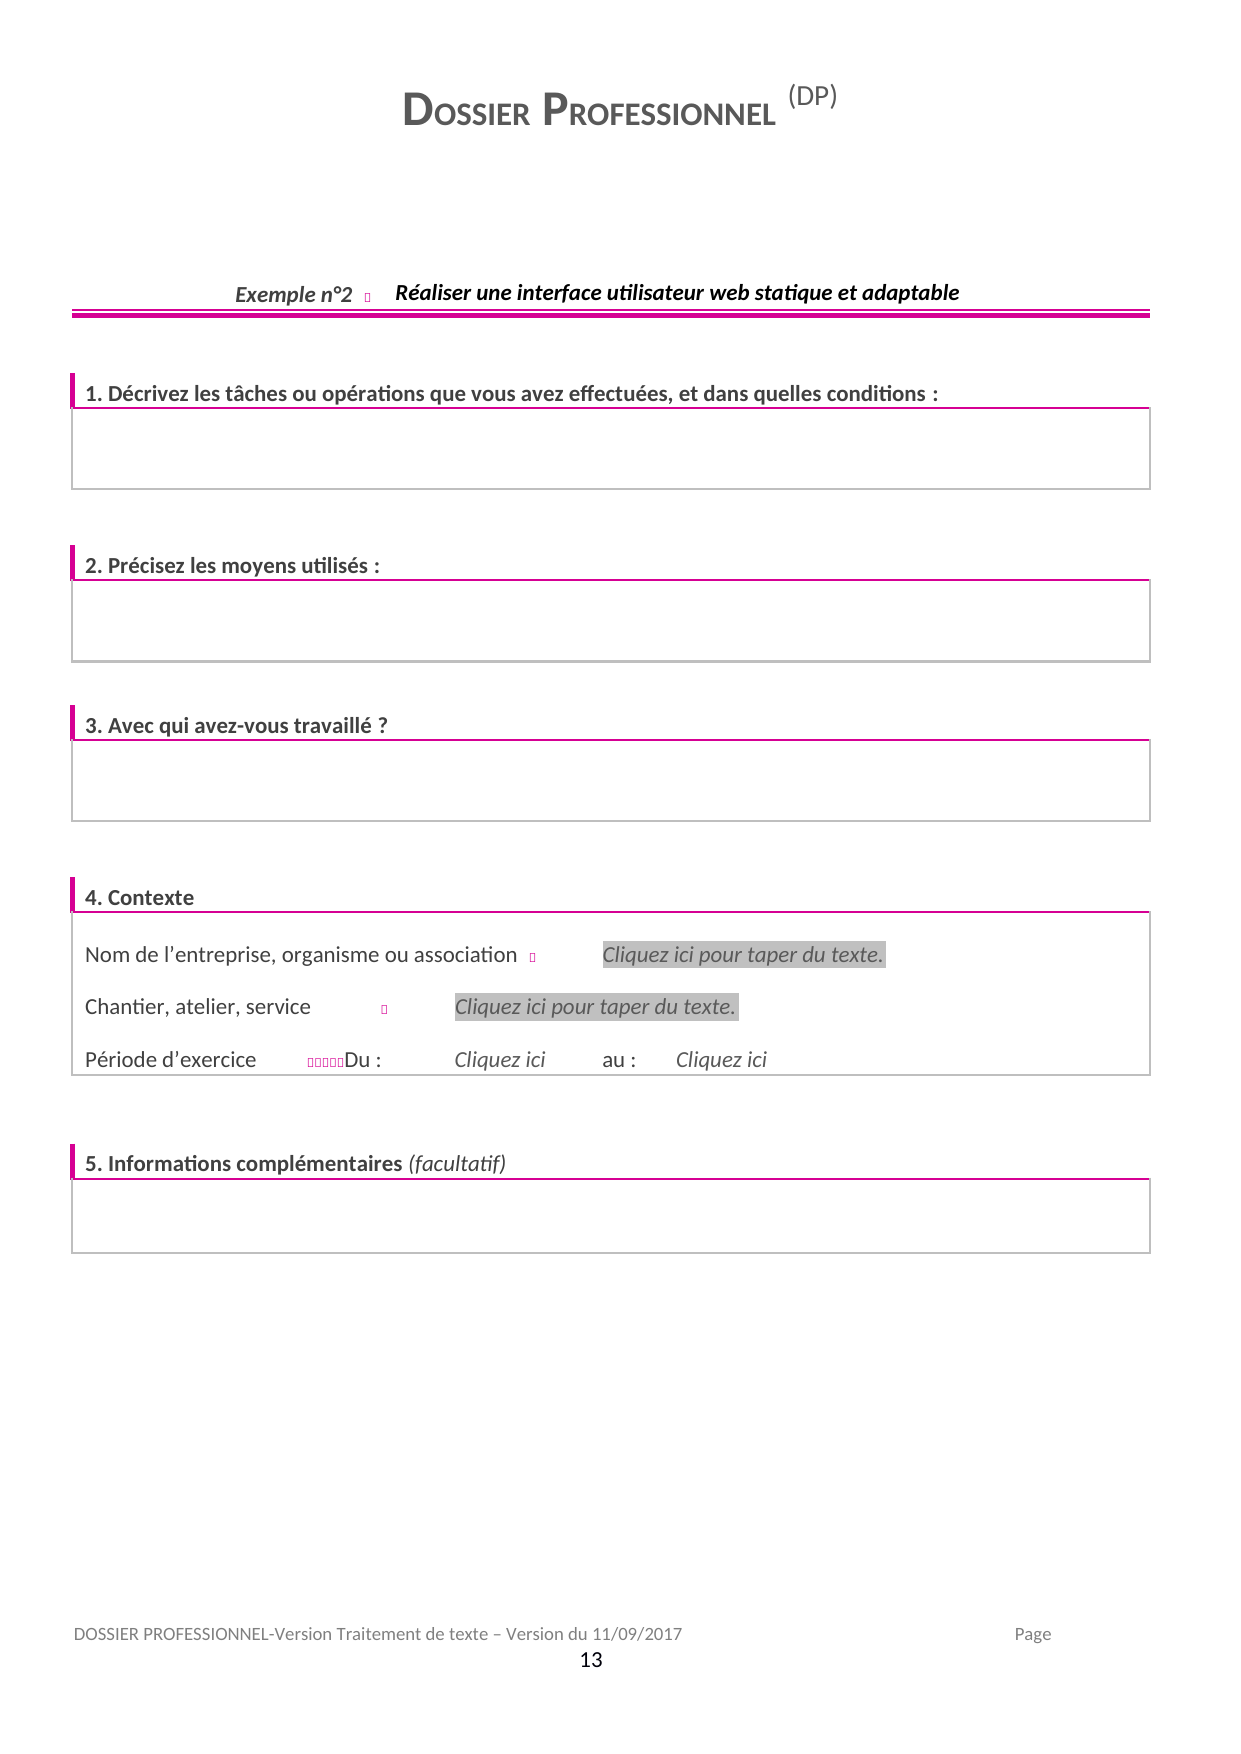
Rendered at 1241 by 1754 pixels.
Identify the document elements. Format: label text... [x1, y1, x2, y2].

table_cell Chantier, atelier, service  [73, 974, 442, 1027]
table_cell [72, 1110, 1091, 1143]
table_cell [73, 603, 1149, 639]
table_cell [576, 913, 1149, 934]
table_cell [72, 490, 1091, 524]
table_cell [72, 352, 1150, 373]
table_cell [73, 1194, 1149, 1231]
table_cell [1091, 1144, 1150, 1177]
table_cell 4. Contexte [75, 877, 1150, 911]
table_cell [1091, 822, 1150, 856]
table_cell Nom de l’entreprise, organisme ou association  [73, 935, 576, 974]
table_cell [73, 409, 1149, 430]
table_cell [1091, 1110, 1150, 1143]
table_cell [73, 467, 1149, 488]
table_header Réaliser une interface utilisateur web statique et adaptable [382, 260, 1150, 308]
table_cell [73, 913, 576, 934]
table_cell [72, 524, 1150, 545]
table_cell [73, 1231, 1149, 1252]
table_cell [73, 1180, 1149, 1194]
table_cell [73, 430, 1149, 467]
table_cell Cliquez ici pour taper du texte. [576, 935, 1149, 974]
table_cell 2. Précisez les moyens utilisés : [75, 545, 1150, 579]
table_cell [72, 856, 1150, 877]
table_cell [73, 799, 1149, 820]
table_cell [1091, 1076, 1150, 1109]
table_cell [73, 639, 1149, 660]
table_cell [1091, 490, 1150, 524]
table_cell 1. Décrivez les tâches ou opérations que vous avez effectuées, et dans quelles conditions : [75, 373, 1150, 407]
table_cell Cliquez ici pour taper du texte. [442, 974, 1149, 1027]
table_cell [72, 1076, 1091, 1109]
table_cell 5. Informations complémentaires (facultatif) [75, 1144, 1091, 1177]
table_cell Période d’exercice Du : Cliquez ici au : Cliquez ici [73, 1027, 1149, 1073]
table_cell [73, 762, 1149, 799]
table_cell [72, 318, 1150, 352]
table_cell [73, 741, 1149, 762]
table_cell [72, 663, 1150, 684]
table_cell [72, 822, 1091, 856]
table_cell 3. Avec qui avez-vous travaillé ? [75, 705, 1150, 739]
table_header Exemple n°2  [72, 260, 382, 308]
table_cell [72, 684, 1150, 705]
table_cell [73, 581, 1149, 603]
